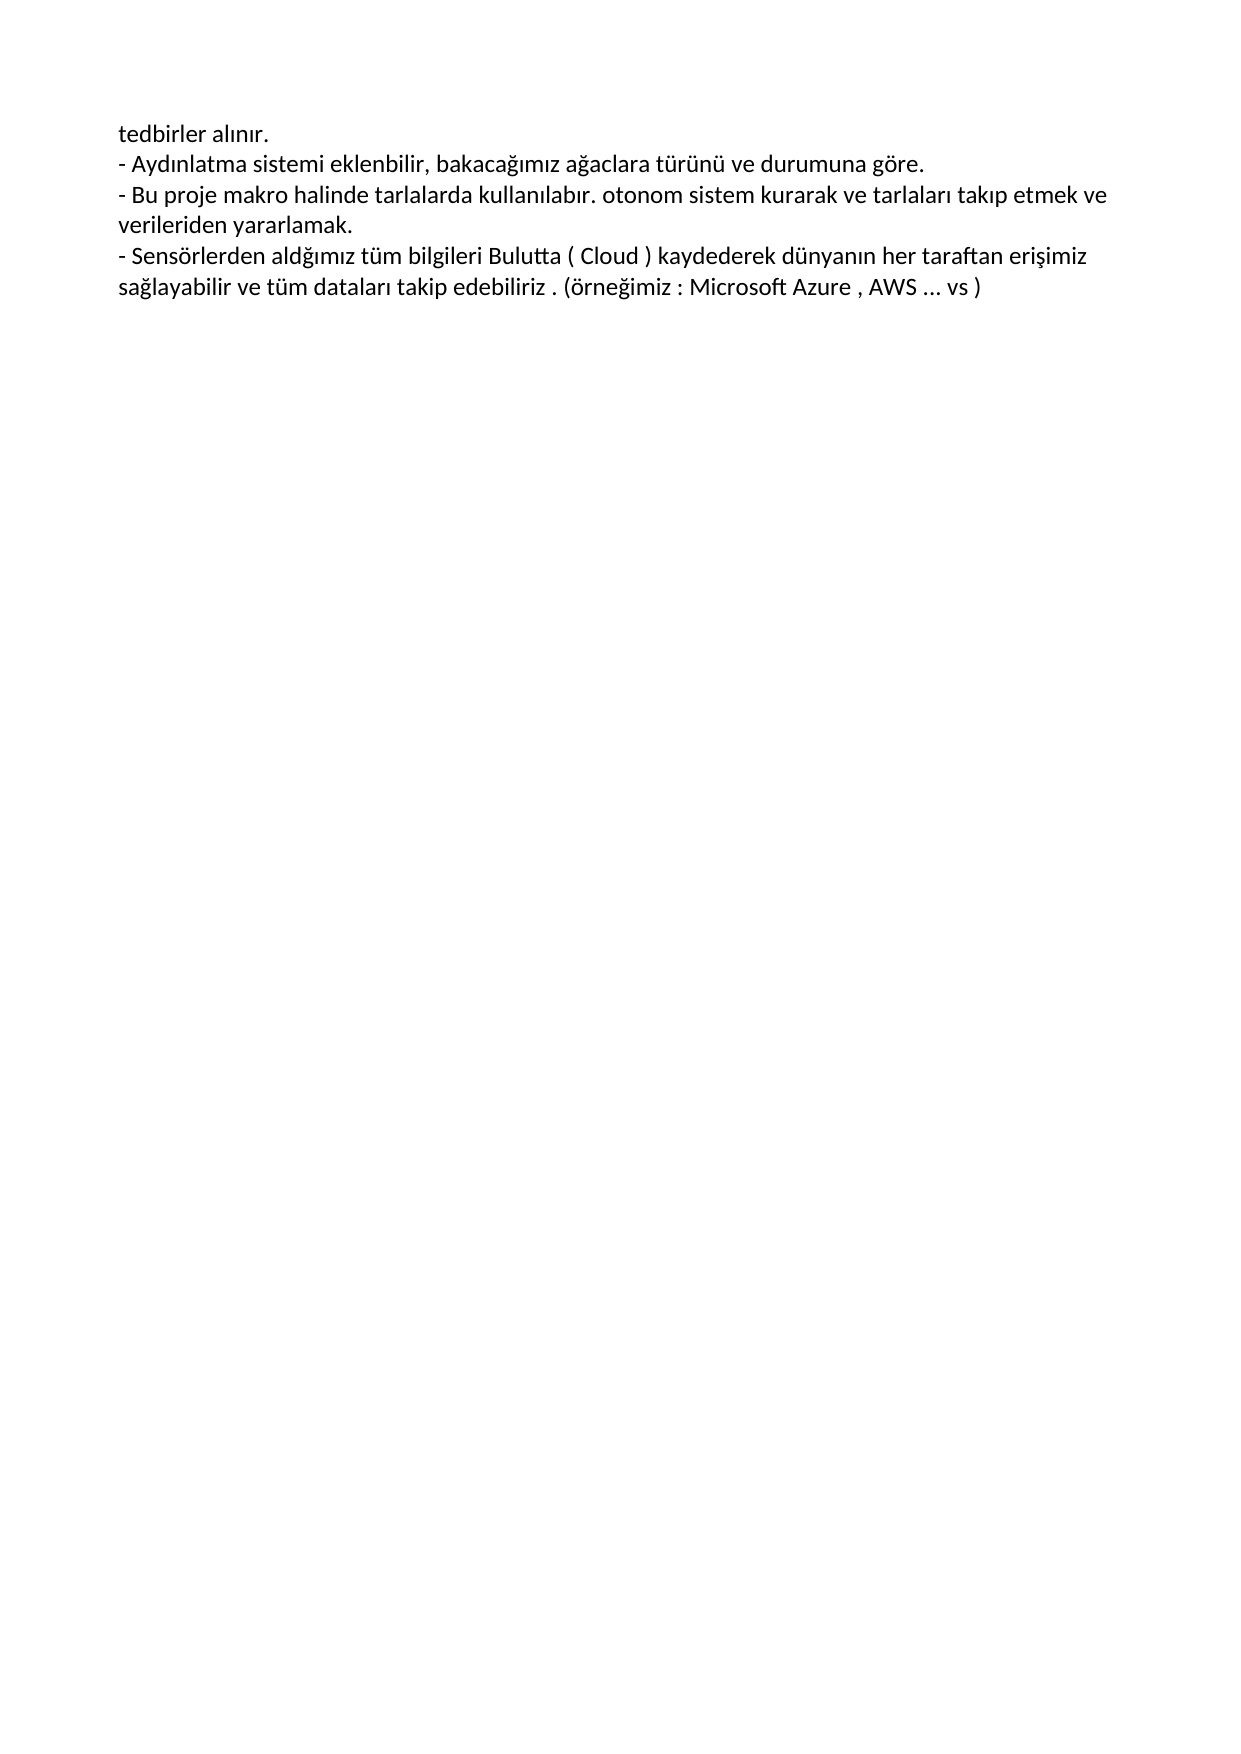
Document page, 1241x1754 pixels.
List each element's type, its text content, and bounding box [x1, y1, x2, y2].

text - Sensörlerden aldğımız tüm bilgileri Bulutta ( Cloud ) kaydederek dünyanın her taraftan erişimiz sağlayabilir ve tüm dataları takip edebiliriz . (örneğimiz : Microsoft Azure , AWS ... vs ) [118, 240, 1122, 301]
text - Aydınlatma sistemi eklenbilir, bakacağımız ağaclara türünü ve durumuna göre. [118, 149, 1122, 179]
text tedbirler alınır. [118, 118, 1122, 149]
text - Bu proje makro halinde tarlalarda kullanılabır. otonom sistem kurarak ve tarlaları takıp etmek ve verileriden yararlamak. [118, 179, 1122, 240]
